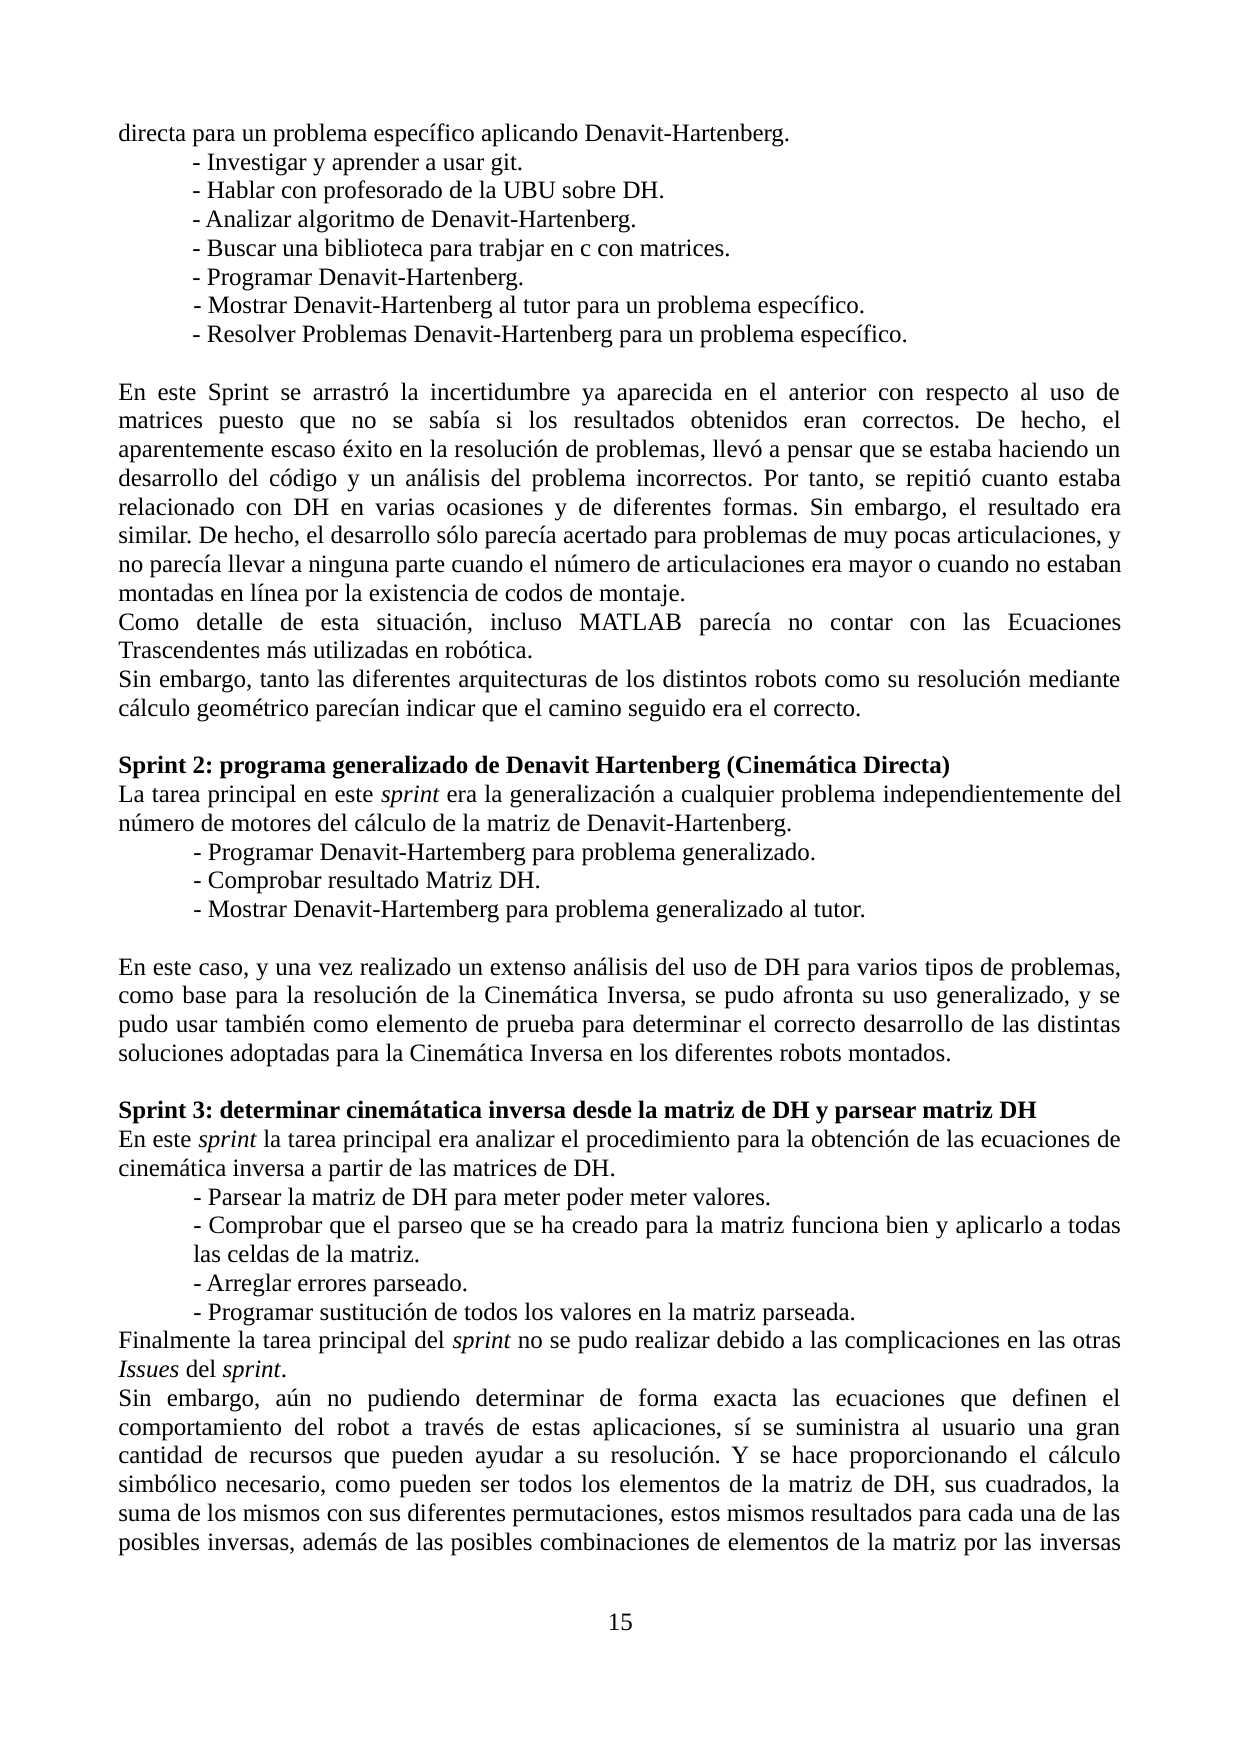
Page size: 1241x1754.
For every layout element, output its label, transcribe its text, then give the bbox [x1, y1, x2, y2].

list - Arreglar errores parseado. [156, 1268, 1122, 1297]
list - Hablar con profesorado de la UBU sobre DH. [192, 176, 1122, 204]
list - Analizar algoritmo de Denavit-Hartenberg. [192, 204, 1122, 233]
list - Comprobar resultado Matriz DH. [156, 866, 1122, 894]
text En este Sprint se arrastró la incertidumbre ya aparecida en el anterior con respecto al uso de matrices puesto que no se sabía si los resultados obtenidos eran correctos. De hecho, el aparentemente escaso éxito en la resolución de problemas, llevó a pensar que se estaba haciendo un desarrollo del código y un análisis del problema incorrectos. Por tanto, se repitió cuanto estaba relacionado con DH en varias ocasiones y de diferentes formas. Sin embargo, el resultado era similar. De hecho, el desarrollo sólo parecía acertado para problemas de muy pocas articulaciones, y no parecía llevar a ninguna parte cuando el número de articulaciones era mayor o cuando no estaban montadas en línea por la existencia de codos de montaje. [118, 377, 1122, 607]
list - Resolver Problemas Denavit-Hartenberg para un problema específico. [192, 319, 1122, 348]
text Sin embargo, tanto las diferentes arquitecturas de los distintos robots como su resolución mediante cálculo geométrico parecían indicar que el camino seguido era el correcto. [118, 664, 1122, 722]
text En este sprint la tarea principal era analizar el procedimiento para la obtención de las ecuaciones de cinemática inversa a partir de las matrices de DH. [118, 1124, 1122, 1182]
list - Parsear la matriz de DH para meter poder meter valores. [156, 1182, 1122, 1211]
text La tarea principal en este sprint era la generalización a cualquier problema independientemente del número de motores del cálculo de la matriz de Denavit-Hartenberg. [118, 779, 1122, 837]
text En este caso, y una vez realizado un extenso análisis del uso de DH para varios tipos de problemas, como base para la resolución de la Cinemática Inversa, se pudo afronta su uso generalizado, y se pudo usar también como elemento de prueba para determinar el correcto desarrollo de las distintas soluciones adoptadas para la Cinemática Inversa en los diferentes robots montados. [118, 952, 1122, 1067]
text Finalmente la tarea principal del sprint no se pudo realizar debido a las complicaciones en las otras Issues del sprint. [118, 1326, 1122, 1383]
list - Programar sustitución de todos los valores en la matriz parseada. [156, 1297, 1122, 1326]
text directa para un problema específico aplicando Denavit-Hartenberg. [118, 118, 1122, 147]
list - Programar Denavit-Hartemberg para problema generalizado. [156, 837, 1122, 866]
text - Investigar y aprender a usar git. [118, 147, 1122, 176]
list - Mostrar Denavit-Hartemberg para problema generalizado al tutor. [156, 894, 1122, 923]
text Sprint 2: programa generalizado de Denavit Hartenberg (Cinemática Directa) [118, 751, 1122, 779]
text Sin embargo, aún no pudiendo determinar de forma exacta las ecuaciones que definen el comportamiento del robot a través de estas aplicaciones, sí se suministra al usuario una gran cantidad de recursos que pueden ayudar a su resolución. Y se hace proporcionando el cálculo simbólico necesario, como pueden ser todos los elementos de la matriz de DH, sus cuadrados, la suma de los mismos con sus diferentes permutaciones, estos mismos resultados para cada una de las posibles inversas, además de las posibles combinaciones de elementos de la matriz por las inversas [118, 1383, 1122, 1556]
list - Buscar una biblioteca para trabjar en c con matrices. [192, 233, 1122, 262]
list - Programar Denavit-Hartenberg. [192, 262, 1122, 291]
list - Comprobar que el parseo que se ha creado para la matriz funciona bien y aplicarlo a todas las celdas de la matriz. [156, 1211, 1122, 1268]
list - Mostrar Denavit-Hartenberg al tutor para un problema específico. [156, 291, 1122, 319]
text Sprint 3: determinar cinemátatica inversa desde la matriz de DH y parsear matriz DH [118, 1096, 1122, 1124]
text Como detalle de esta situación, incluso MATLAB parecía no contar con las Ecuaciones Trascendentes más utilizadas en robótica. [118, 607, 1122, 664]
